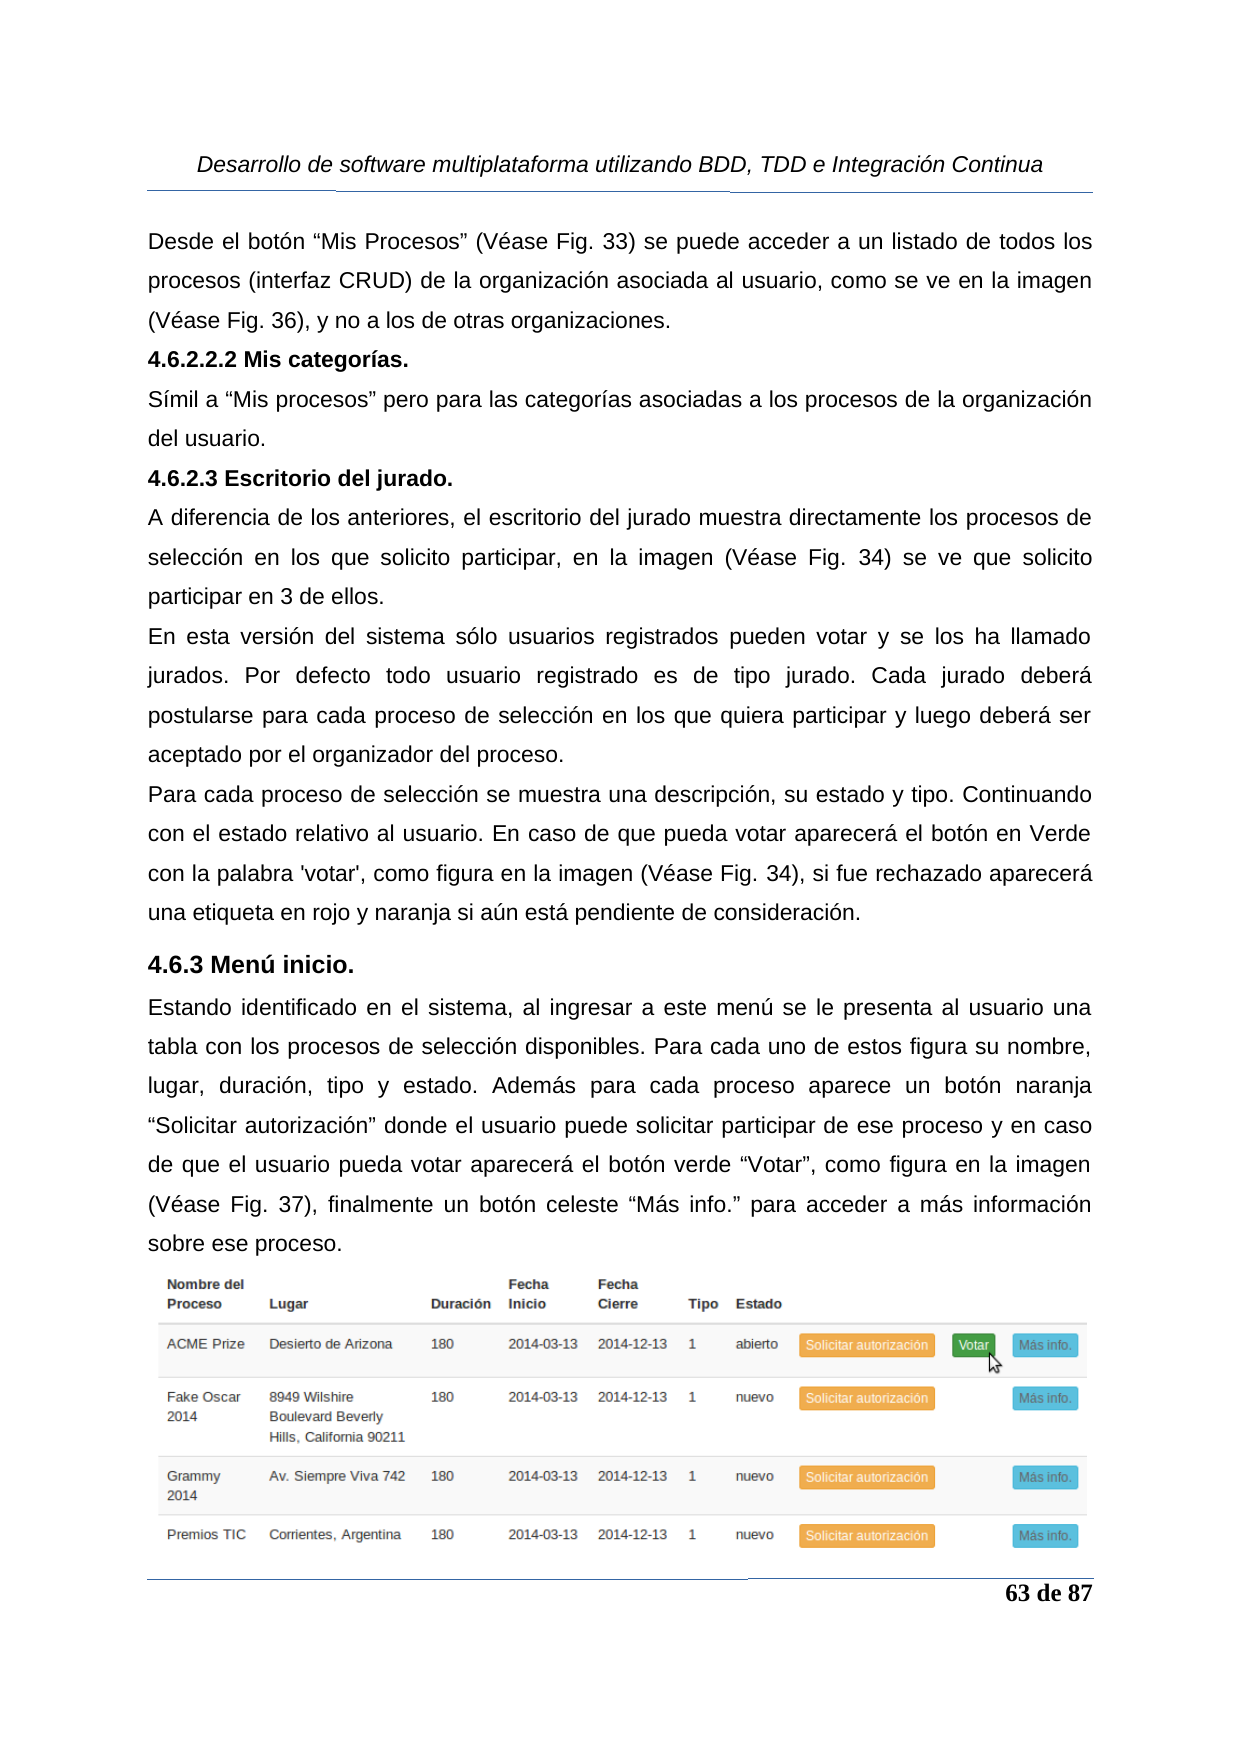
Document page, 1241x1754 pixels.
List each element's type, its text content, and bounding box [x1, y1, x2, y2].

text 4.6.3 Menú inicio. [148, 950, 1093, 979]
text Desde el botón “Mis Procesos” (Véase Fig. 33) se puede acceder a un listado de todos los procesos (interfaz CRUD) de la organización asociada al usuario, como se ve en la imagen (Véase Fig. 36), y no a los de otras organizaciones. [148, 228, 1093, 333]
text Estando identificado en el sistema, al ingresar a este menú se le presenta al usuario una tabla con los procesos de selección disponibles. Para cada uno de estos figura su nombre, lugar, duración, tipo y estado. Además para cada proceso aparece un botón naranja “Solicitar autorización” donde el usuario puede solicitar participar de ese proceso y en caso de que el usuario pueda votar aparecerá el botón verde “Votar”, como figura en la imagen (Véase Fig. 37), finalmente un botón celeste “Más info.” para acceder a más información sobre ese proceso. [148, 993, 1093, 1257]
list 4.6.2.3 Escritorio del jurado. [148, 465, 1093, 491]
text 4.6.2.2.2 Mis categorías. [148, 346, 1093, 373]
text En esta versión del sistema sólo usuarios registrados pueden votar y se los ha llamado jurados. Por defecto todo usuario registrado es de tipo jurado. Cada jurado deberá postularse para cada proceso de selección en los que quiera participar y luego deberá ser aceptado por el organizador del proceso. [148, 623, 1093, 767]
text Para cada proceso de selección se muestra una descripción, su estado y tipo. Continuando con el estado relativo al usuario. En caso de que pueda votar aparecerá el botón en Verde con la palabra 'votar', como figura en la imagen (Véase Fig. 34), si fue rechazado aparecerá una etiqueta en rojo y naranja si aún está pendiente de consideración. [148, 781, 1093, 925]
text Símil a “Mis procesos” pero para las categorías asociadas a los procesos de la organización del usuario. [148, 386, 1093, 452]
table_header [148, 1270, 1093, 1567]
text A diferencia de los anteriores, el escritorio del jurado muestra directamente los procesos de selección en los que solicito participar, en la imagen (Véase Fig. 34) se ve que solicito participar en 3 de ellos. [148, 504, 1093, 609]
picture [153, 1275, 1087, 1562]
